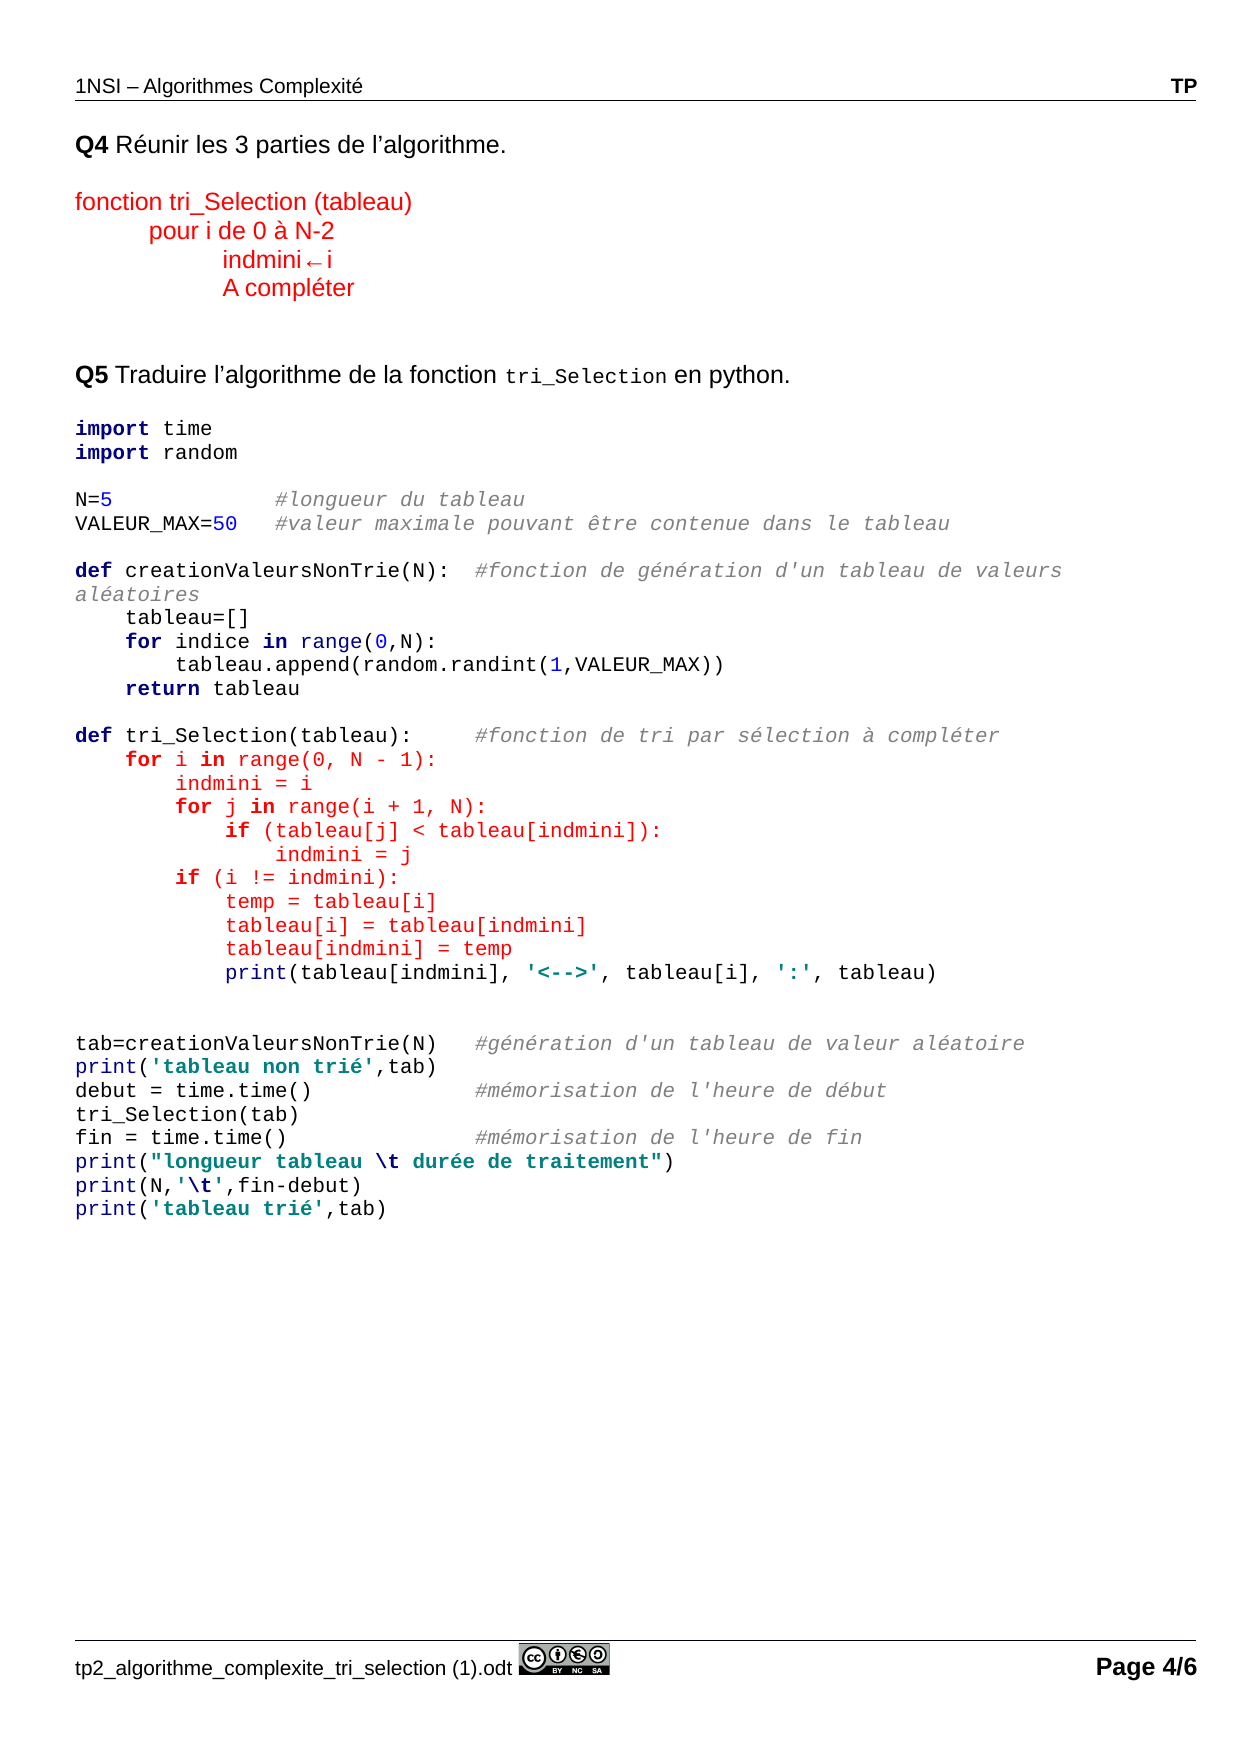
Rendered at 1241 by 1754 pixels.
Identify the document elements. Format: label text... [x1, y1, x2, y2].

text Q5 Traduire l’algorithme de la fonction tri_Selection en python. [75, 359, 1196, 389]
text indmini←i [149, 244, 1196, 273]
picture [518, 1643, 610, 1675]
text import time import random N=5 #longueur du tableau VALEUR_MAX=50 #valeur maximale pouvant être contenue dans le tableau def creationValeursNonTrie(N): #fonction de génération d'un tableau de valeurs aléatoires tableau=[] for indice in range(0,N): tableau.append(random.randint(1,VALEUR_MAX)) return tableau def tri_Selection(tableau): #fonction de tri par sélection à compléter for i in range(0, N - 1): indmini = i for j in range(i + 1, N): if (tableau[j] < tableau[indmini]): indmini = j if (i != indmini): temp = tableau[i] tableau[i] = tableau[indmini] tableau[indmini] = temp print(tableau[indmini], '<-->', tableau[i], ':', tableau) tab=creationValeursNonTrie(N) #génération d'un tableau de valeur aléatoire print('tableau non trié',tab) debut = time.time() #mémorisation de l'heure de début tri_Selection(tab) fin = time.time() #mémorisation de l'heure de fin print("longueur tableau \t durée de traitement") print(N,'\t',fin-debut) print('tableau trié',tab) [75, 418, 1196, 1222]
text Q4 Réunir les 3 parties de l’algorithme. [75, 129, 1196, 158]
text A compléter [75, 273, 1196, 302]
text fonction tri_Selection (tableau) [75, 187, 1196, 216]
text pour i de 0 à N-2 [75, 216, 1196, 244]
